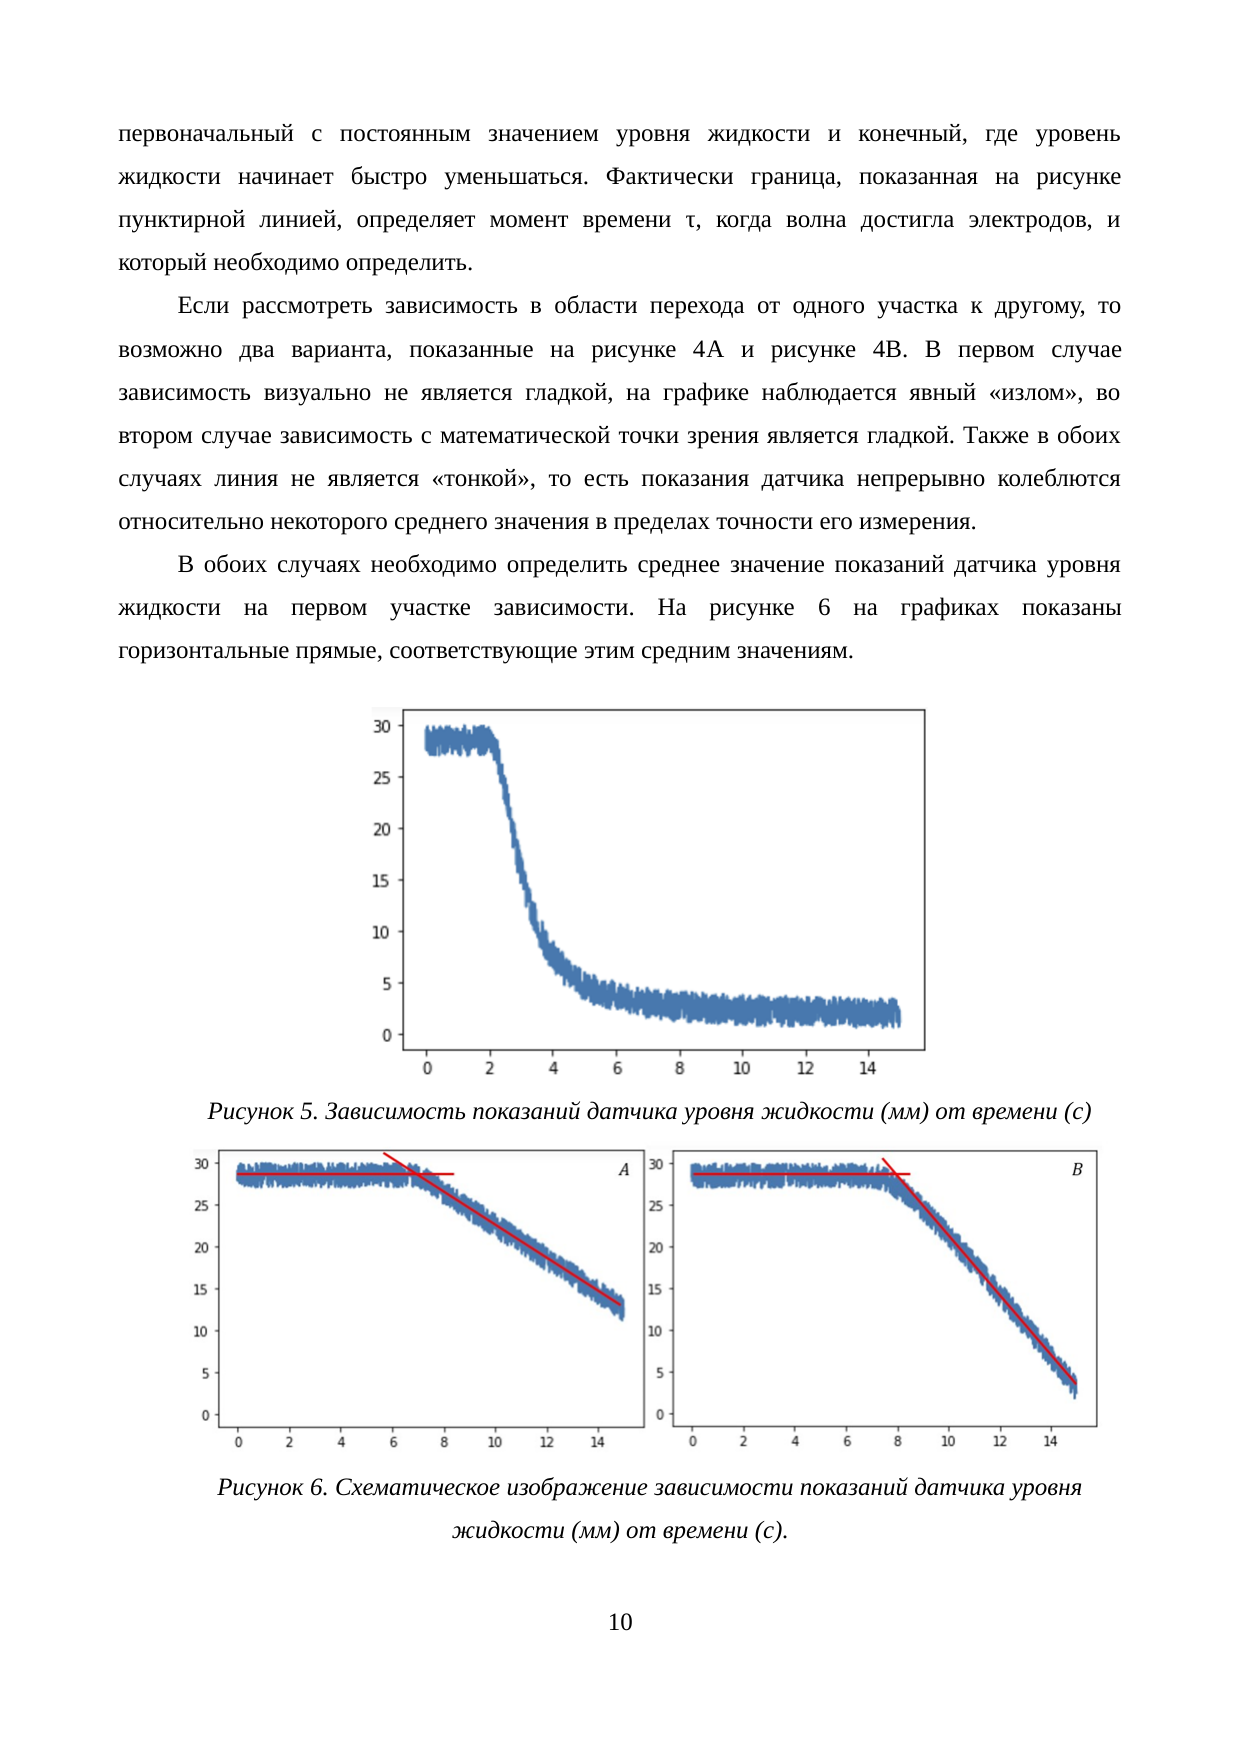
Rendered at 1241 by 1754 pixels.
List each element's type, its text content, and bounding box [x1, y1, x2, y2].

text Рисунок 5. Зависимость показаний датчика уровня жидкости (мм) от времени (с) [118, 1096, 1122, 1124]
picture [188, 1138, 1111, 1458]
text первоначальный с постоянным значением уровня жидкости и конечный, где уровень жидкости начинает быстро уменьшаться. Фактически граница, показанная на рисунке пунктирной линией, определяет момент времени τ, когда волна достигла электродов, и который необходимо определить. [118, 118, 1122, 276]
text Рисунок 6. Схематическое изображение зависимости показаний датчика уровня жидкости (мм) от времени (с). [118, 1472, 1122, 1544]
text Если рассмотреть зависимость в области перехода от одного участка к другому, то возможно два варианта, показанные на рисунке 4A и рисунке 4B. В первом случае зависимость визуально не является гладкой, на графике наблюдается явный «излом», во втором случае зависимость с математической точки зрения является гладкой. Также в обоих случаях линия не является «тонкой», то есть показания датчика непрерывно колеблются относительно некоторого среднего значения в пределах точности его измерения. [118, 291, 1122, 535]
picture [371, 707, 928, 1082]
text В обоих случаях необходимо определить среднее значение показаний датчика уровня жидкости на первом участке зависимости. На рисунке 6 на графиках показаны горизонтальные прямые, соответствующие этим средним значениям. [118, 549, 1122, 664]
